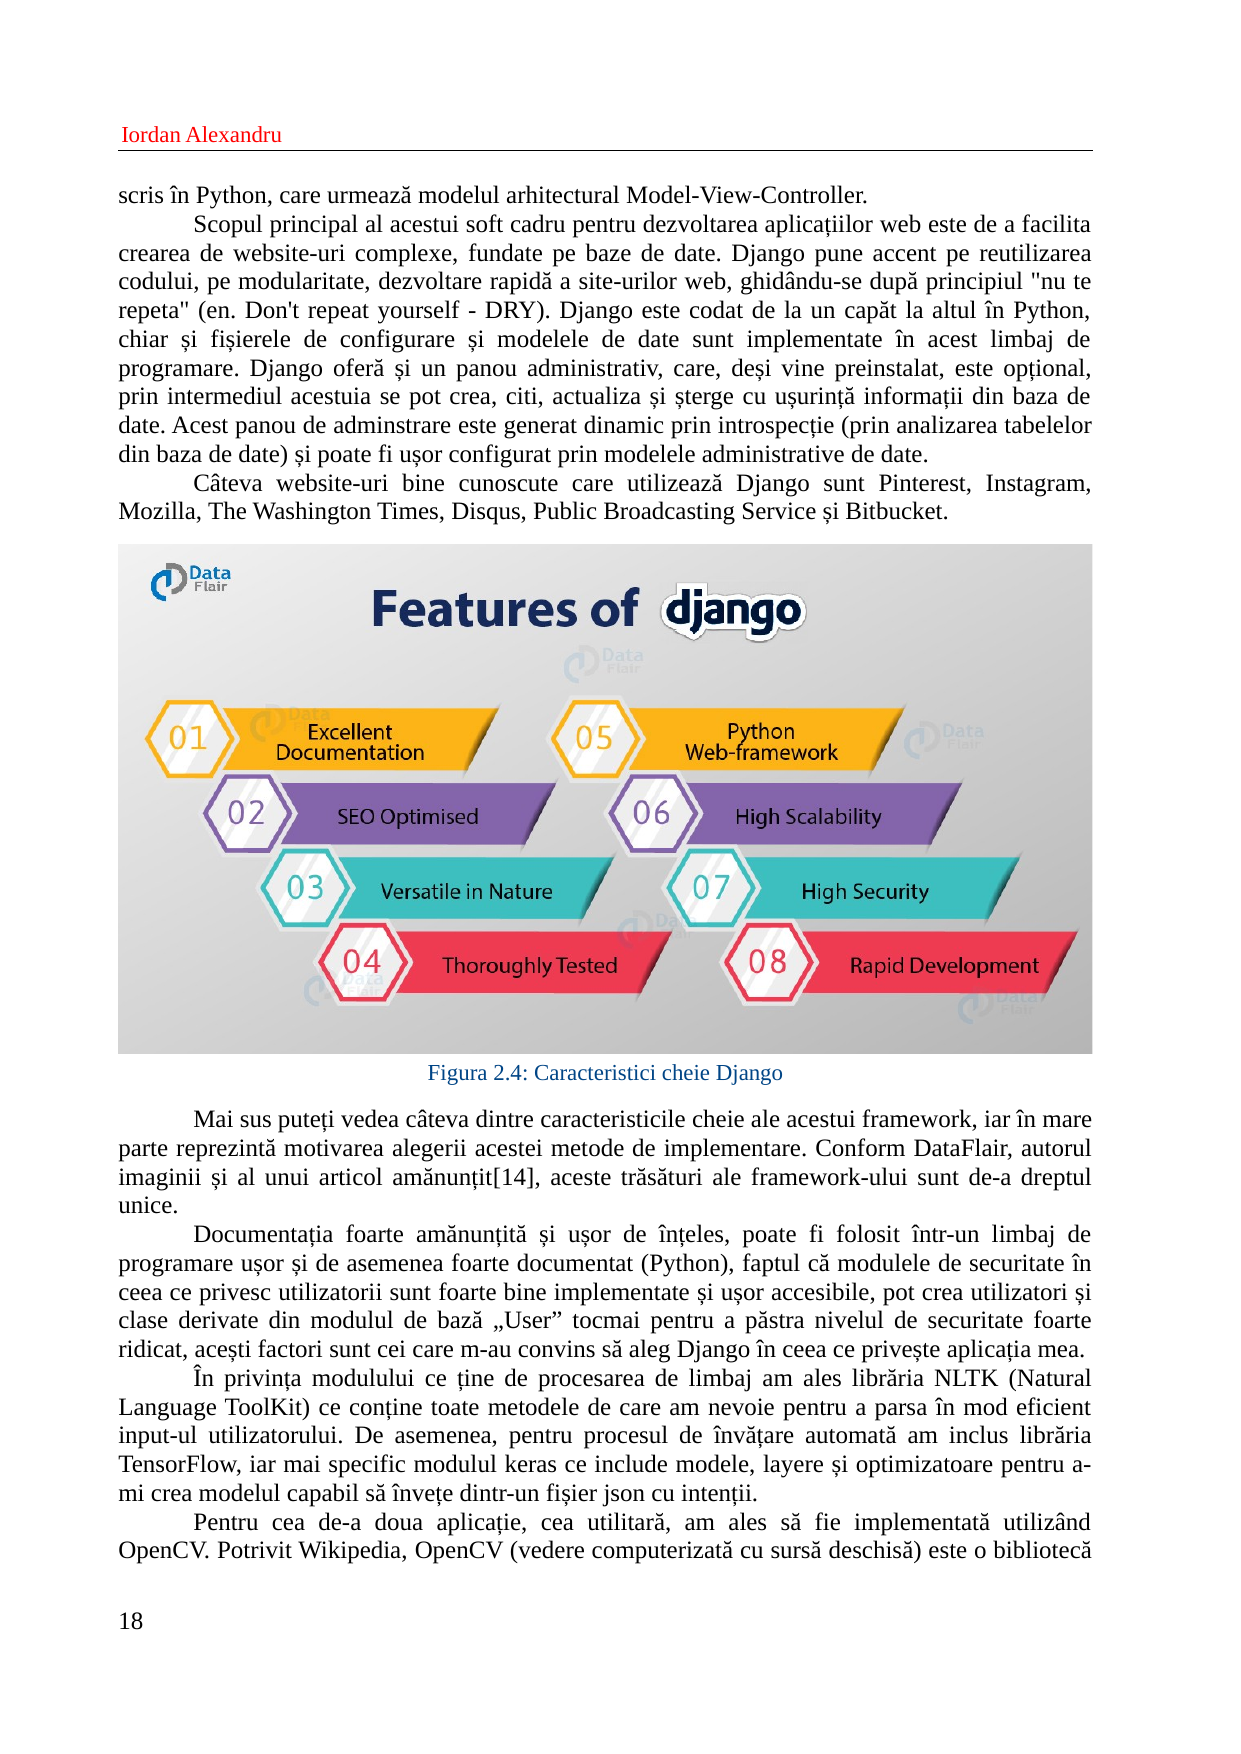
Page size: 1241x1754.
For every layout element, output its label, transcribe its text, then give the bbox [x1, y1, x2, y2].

text Câteva website-uri bine cunoscute care utilizează Django sunt Pinterest, Instagram, Mozilla, The Washington Times, Disqus, Public Broadcasting Service și Bitbucket. [118, 468, 1093, 525]
text Figura 2.4: Caracteristici cheie Django [118, 1054, 1093, 1085]
text Pentru cea de-a doua aplicație, cea utilitară, am ales să fie implementată utilizând OpenCV. Potrivit Wikipedia, OpenCV (vedere computerizată cu sursă deschisă) este o bibliotecă de funcții informatice specializată pe vedere computerizată în timp-real. Elaborată inițial de Intel, a fost dezvoltată ulterior de Willow Garage, apoi de Itseez (care a fost achiziționată mai târziu de Intel). OpenCV are peste 500 de funcții și o gamă foarte largă de aplicabilitate după cum se poate observa și în figura de mai jos, imagine preluată dintr-un articol scris de cei de la skyose[10]. [118, 1507, 1093, 1564]
text Mai sus puteți vedea câteva dintre caracteristicile cheie ale acestui framework, iar în mare parte reprezintă motivarea alegerii acestei metode de implementare. Conform DataFlair, autorul imaginii și al unui articol amănunțit[9], aceste trăsături ale framework-ului sunt de-a dreptul unice. [118, 1085, 1093, 1219]
text scris în Python, care urmează modelul arhitectural Model-View-Controller. [118, 180, 1093, 209]
text Mai sus puteți vedea câteva dintre caracteristicile cheie ale acestui framework, iar în mare parte reprezintă motivarea alegerii acestei metode de implementare. Conform DataFlair, autorul imaginii și al unui articol amănunțit[9], aceste trăsături ale framework-ului sunt de-a dreptul unice. [118, 525, 1093, 544]
text Documentația foarte amănunțită și ușor de înțeles, poate fi folosit într-un limbaj de programare ușor și de asemenea foarte documentat (Python), faptul că modulele de securitate în ceea ce privesc utilizatorii sunt foarte bine implementate și ușor accesibile, pot crea utilizatori și clase derivate din modulul de bază „User” tocmai pentru a păstra nivelul de securitate foarte ridicat, acești factori sunt cei care m-au convins să aleg Django în ceea ce privește aplicația mea. [118, 1219, 1093, 1363]
text În privința modulului ce ține de procesarea de limbaj am ales librăria NLTK (Natural Language ToolKit) ce conține toate metodele de care am nevoie pentru a parsa în mod eficient input-ul utilizatorului. De asemenea, pentru procesul de învățare automată am inclus librăria TensorFlow, iar mai specific modulul keras ce include modele, layere și optimizatoare pentru a-mi crea modelul capabil să învețe dintr-un fișier json cu intenții. [118, 1363, 1093, 1507]
picture [118, 544, 1093, 1054]
text Scopul principal al acestui soft cadru pentru dezvoltarea aplicațiilor web este de a facilita crearea de website-uri complexe, fundate pe baze de date. Django pune accent pe reutilizarea codului, pe modularitate, dezvoltare rapidă a site-urilor web, ghidându-se după principiul "nu te repeta" (en. Don't repeat yourself - DRY). Django este codat de la un capăt la altul în Python, chiar și fișierele de configurare și modelele de date sunt implementate în acest limbaj de programare. Django oferă și un panou administrativ, care, deși vine preinstalat, este opțional, prin intermediul acestuia se pot crea, citi, actualiza și șterge cu ușurință informații din baza de date. Acest panou de adminstrare este generat dinamic prin introspecție (prin analizarea tabelelor din baza de date) și poate fi ușor configurat prin modelele administrative de date. [118, 209, 1093, 468]
